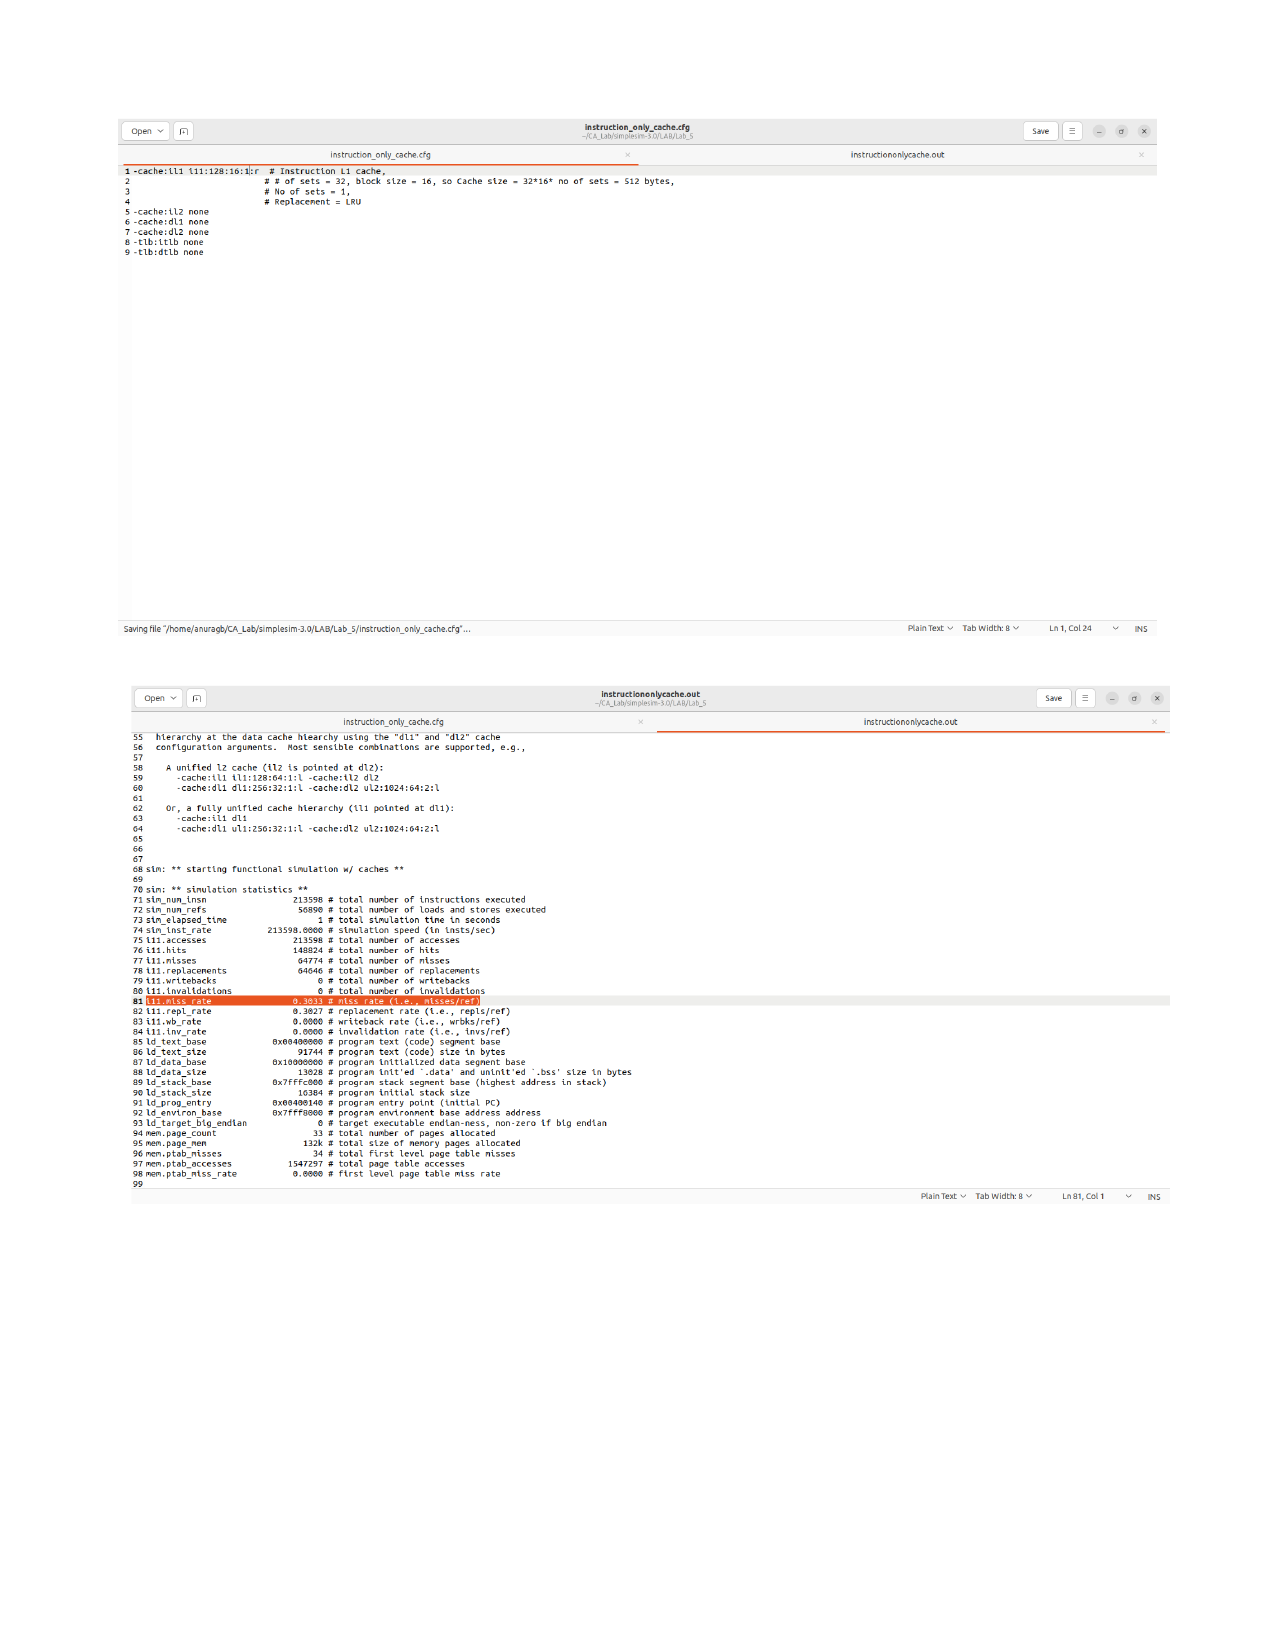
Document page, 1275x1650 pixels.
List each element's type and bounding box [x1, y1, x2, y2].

picture [118, 118, 1157, 636]
picture [131, 685, 1170, 1204]
